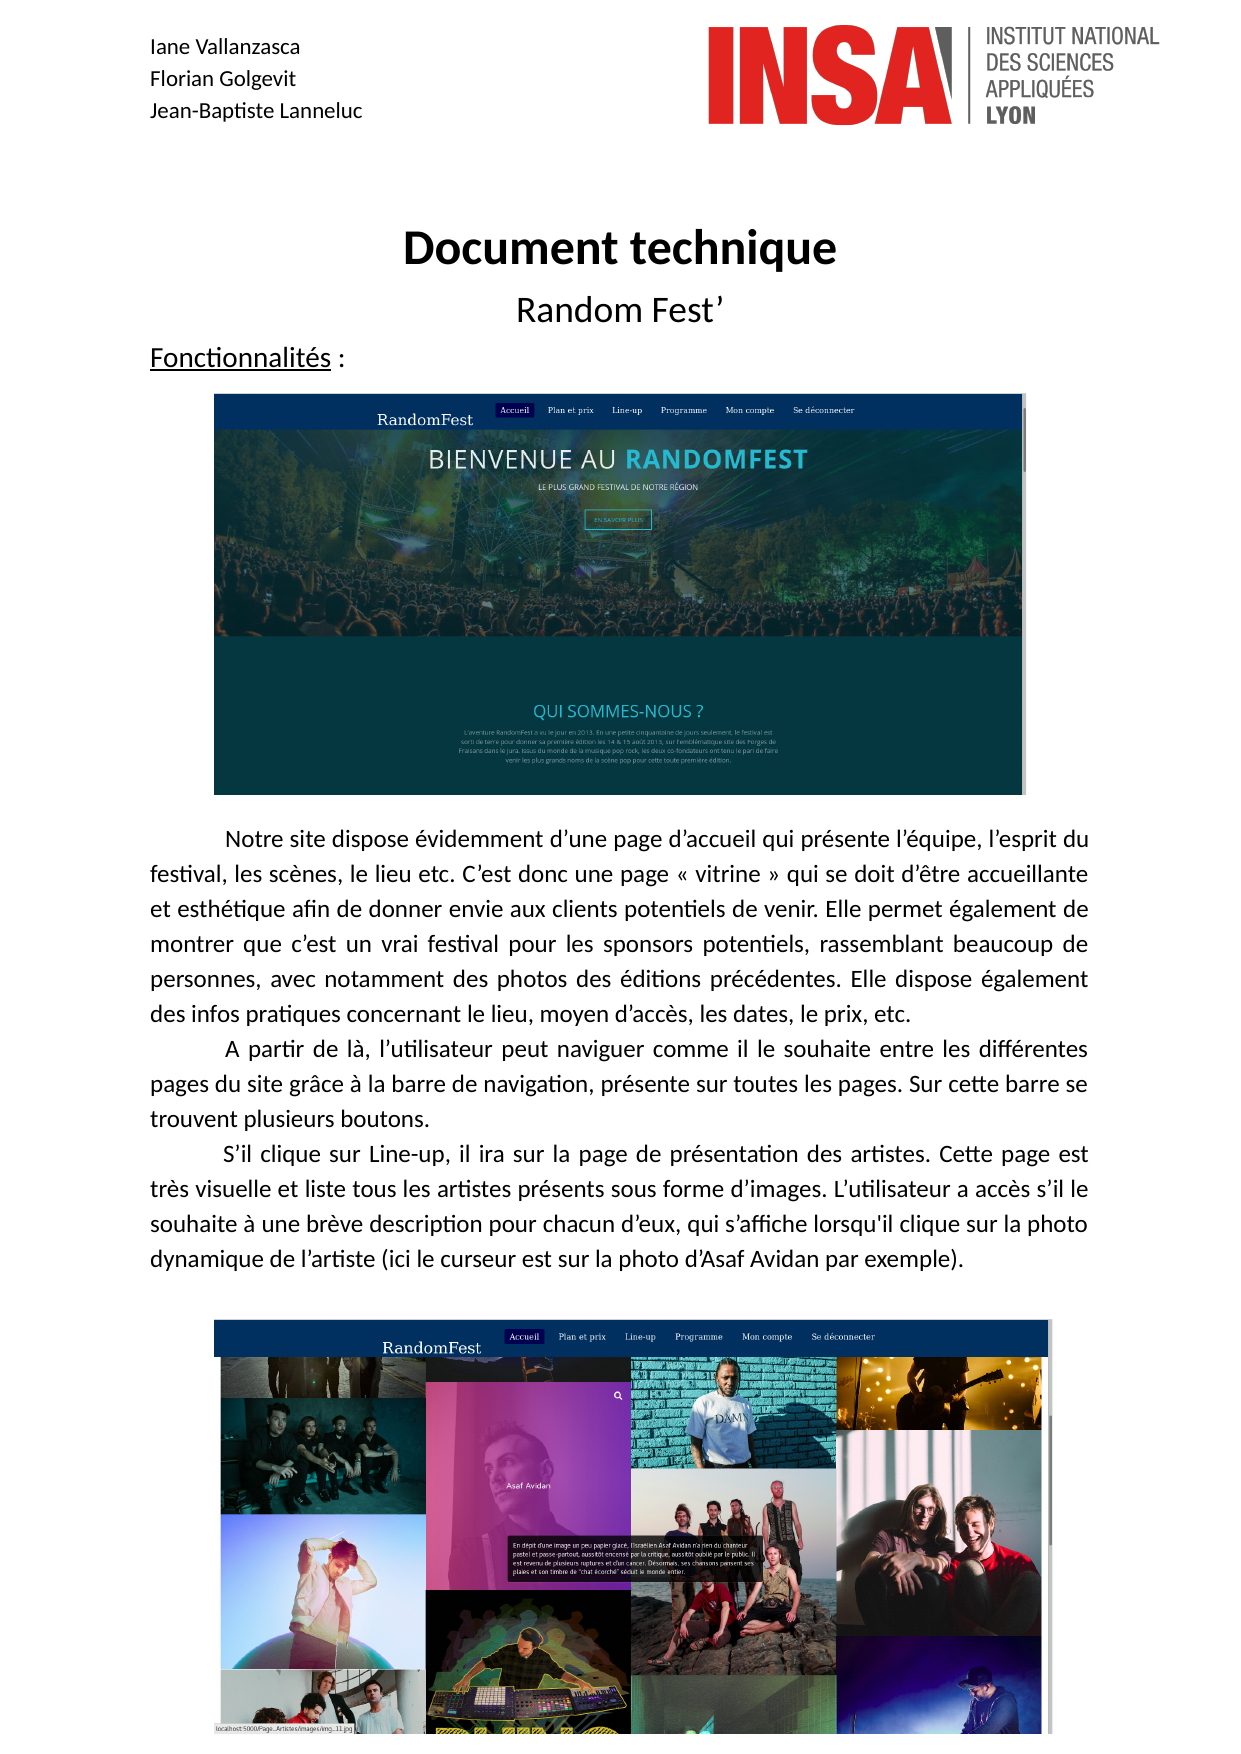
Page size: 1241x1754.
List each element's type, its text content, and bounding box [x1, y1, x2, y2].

text A partir de là, l’utilisateur peut naviguer comme il le souhaite entre les différentes pages du site grâce à la barre de navigation, présente sur toutes les pages. Sur cette barre se trouvent plusieurs boutons. [150, 1033, 1090, 1133]
text S’il clique sur Line-up, il ira sur la page de présentation des artistes. Cette page est très visuelle et liste tous les artistes présents sous forme d’images. L’utilisateur a accès s’il le souhaite à une brève description pour chacun d’eux, qui s’affiche lorsqu'il clique sur la photo dynamique de l’artiste (ici le curseur est sur la photo d’Asaf Avidan par exemple). [150, 1138, 1090, 1273]
text Fonctionnalités : [150, 339, 1090, 374]
picture [701, 21, 1167, 129]
picture [214, 393, 1027, 795]
text Document technique [150, 216, 1090, 277]
picture [214, 1319, 1053, 1734]
text Notre site dispose évidemment d’une page d’accueil qui présente l’équipe, l’esprit du festival, les scènes, le lieu etc. C’est donc une page « vitrine » qui se doit d’être accueillante et esthétique afin de donner envie aux clients potentiels de venir. Elle permet également de montrer que c’est un vrai festival pour les sponsors potentiels, rassemblant beaucoup de personnes, avec notamment des photos des éditions précédentes. Elle dispose également des infos pratiques concernant le lieu, moyen d’accès, les dates, le prix, etc. [150, 380, 1090, 1028]
text Random Fest’ [150, 286, 1090, 332]
